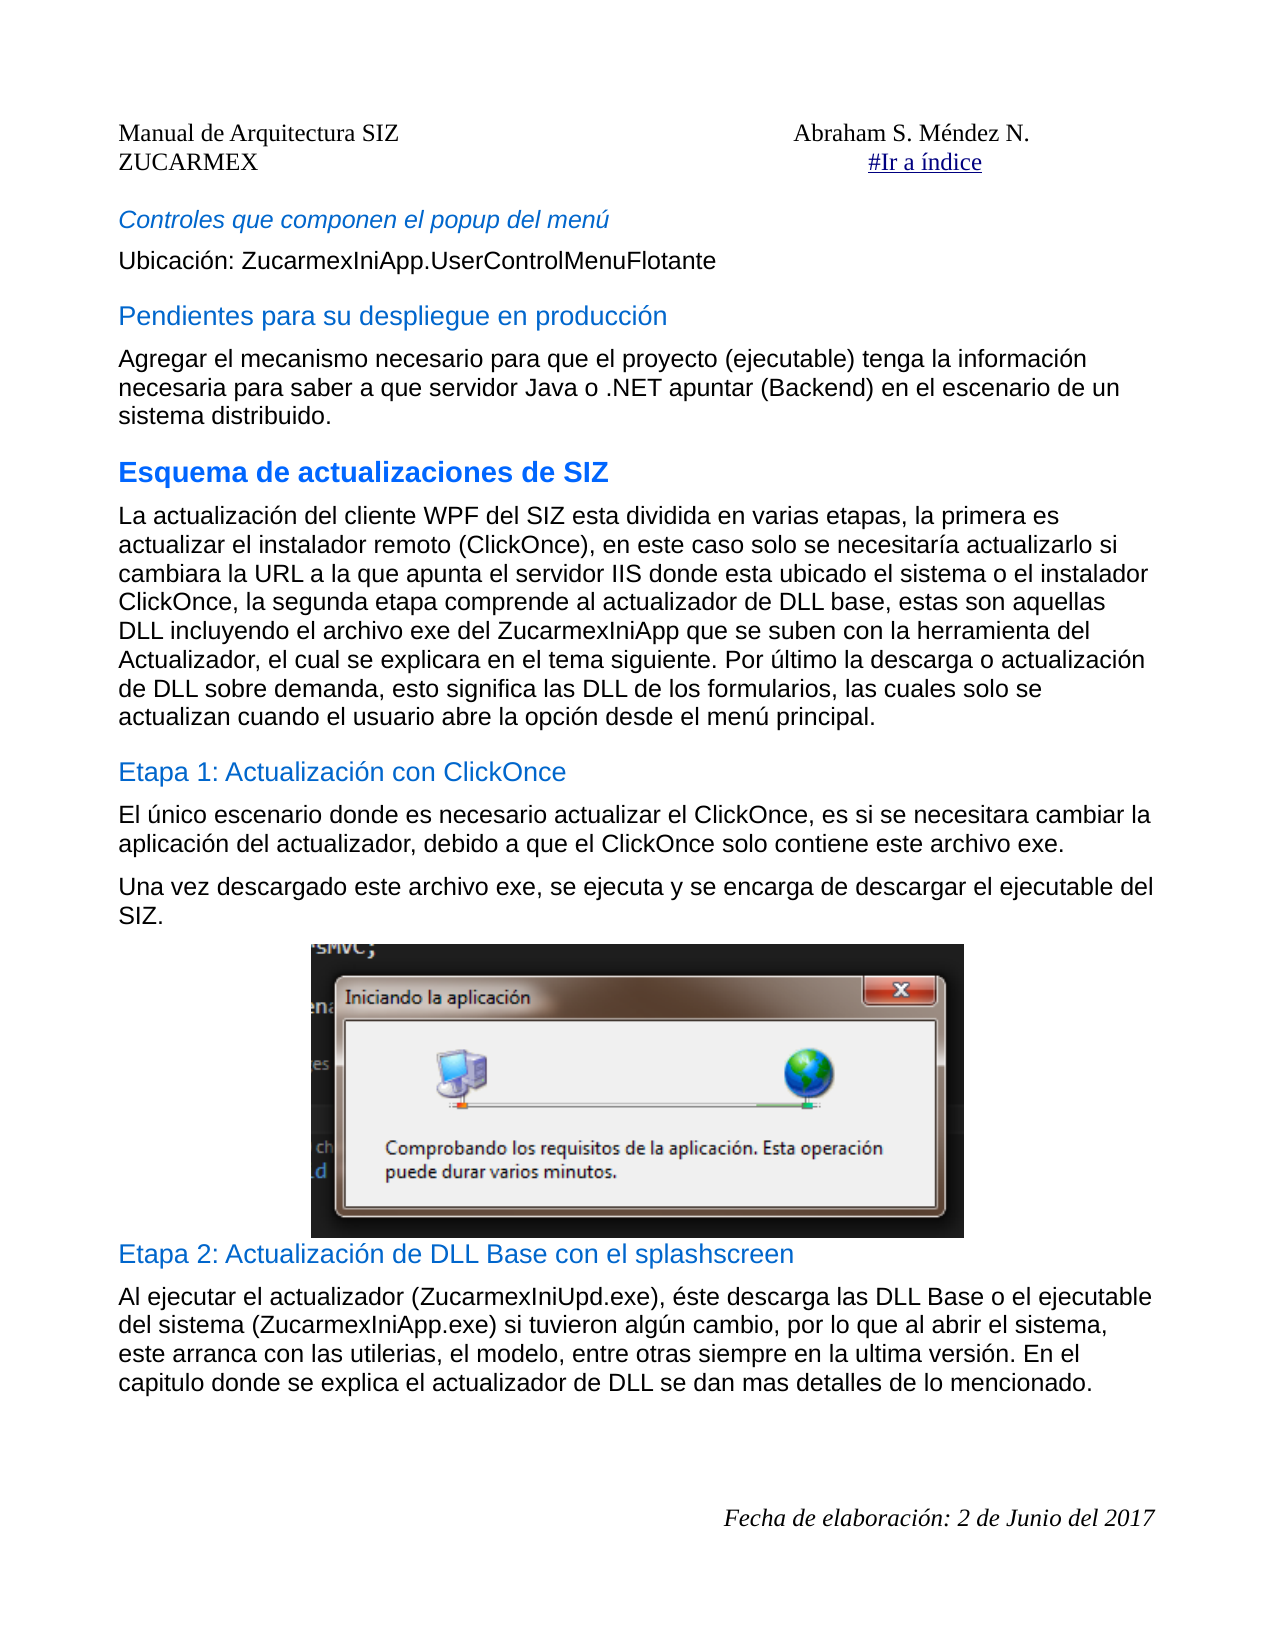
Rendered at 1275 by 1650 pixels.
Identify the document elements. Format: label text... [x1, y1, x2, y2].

text Pendientes para su despliegue en producción [118, 300, 1157, 331]
text Controles que componen el popup del menú [118, 205, 1157, 234]
text Una vez descargado este archivo exe, se ejecuta y se encarga de descargar el ejecutable del SIZ. [118, 872, 1157, 929]
text La actualización del cliente WPF del SIZ esta dividida en varias etapas, la primera es actualizar el instalador remoto (ClickOnce), en este caso solo se necesitaría actualizarlo si cambiara la URL a la que apunta el servidor IIS donde esta ubicado el sistema o el instalador ClickOnce, la segunda etapa comprende al actualizador de DLL base, estas son aquellas DLL incluyendo el archivo exe del ZucarmexIniApp que se suben con la herramienta del Actualizador, el cual se explicara en el tema siguiente. Por último la descarga o actualización de DLL sobre demanda, esto significa las DLL de los formularios, las cuales solo se actualizan cuando el usuario abre la opción desde el menú principal. [118, 501, 1157, 731]
text Al ejecutar el actualizador (ZucarmexIniUpd.exe), éste descarga las DLL Base o el ejecutable del sistema (ZucarmexIniApp.exe) si tuvieron algún cambio, por lo que al abrir el sistema, este arranca con las utilerias, el modelo, entre otras siempre en la ultima versión. En el capitulo donde se explica el actualizador de DLL se dan mas detalles de lo mencionado. [118, 1282, 1157, 1397]
text Esquema de actualizaciones de SIZ [118, 455, 1157, 489]
text Agregar el mecanismo necesario para que el proyecto (ejecutable) tenga la información necesaria para saber a que servidor Java o .NET apuntar (Backend) en el escenario de un sistema distribuido. [118, 344, 1157, 430]
text El único escenario donde es necesario actualizar el ClickOnce, es si se necesitara cambiar la aplicación del actualizador, debido a que el ClickOnce solo contiene este archivo exe. [118, 800, 1157, 857]
picture [311, 944, 964, 1238]
text Ubicación: ZucarmexIniApp.UserControlMenuFlotante [118, 246, 1157, 275]
text Etapa 2: Actualización de DLL Base con el splashscreen [118, 954, 1157, 1269]
text Etapa 1: Actualización con ClickOnce [118, 756, 1157, 787]
